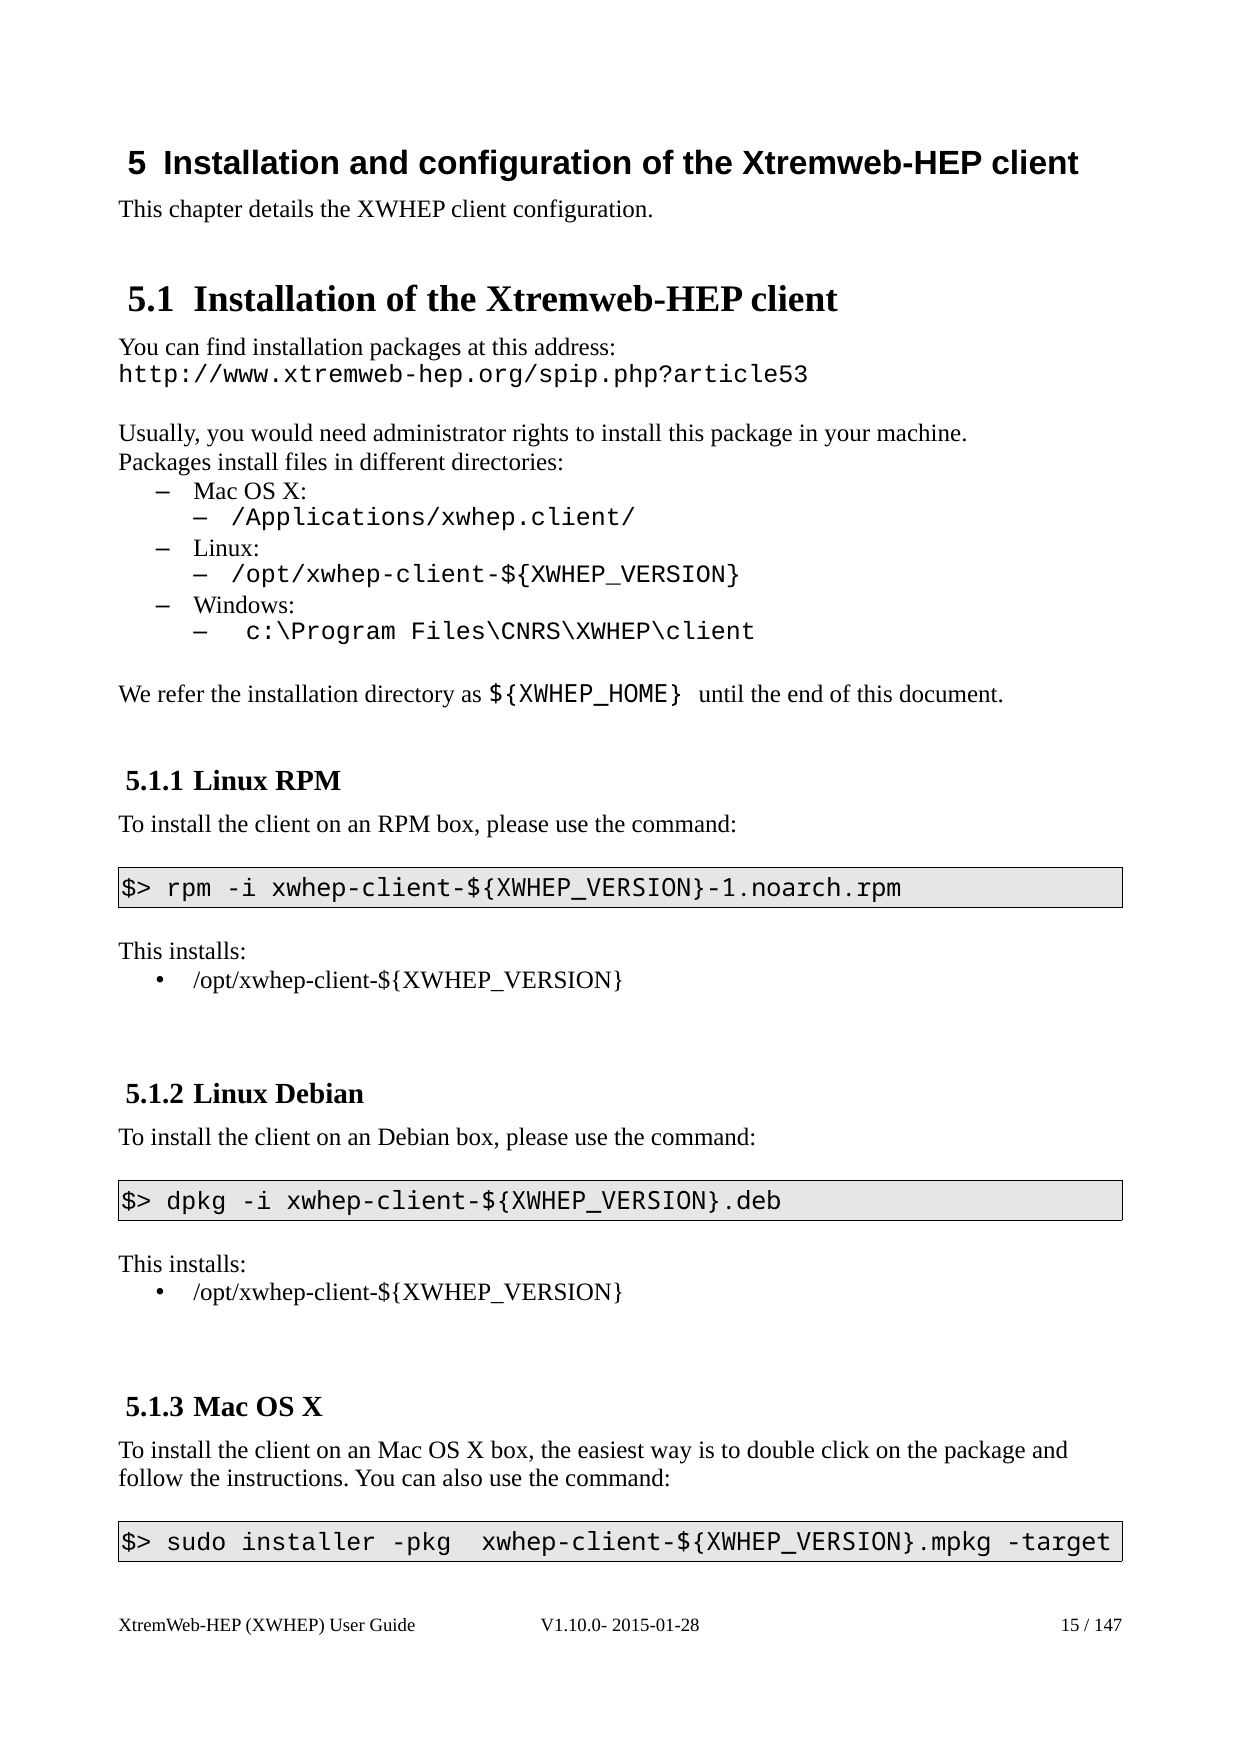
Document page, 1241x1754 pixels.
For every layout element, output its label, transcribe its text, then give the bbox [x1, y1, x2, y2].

text $> dpkg -i xwhep-client-${XWHEP_VERSION}.deb [119, 1181, 1122, 1220]
list Mac OS X: [156, 476, 1122, 504]
list /opt/xwhep-client-${XWHEP_VERSION} [193, 562, 1122, 590]
text http://www.xtremweb-hep.org/spip.php?article53 [118, 361, 1122, 389]
text This chapter details the XWHEP client configuration. [118, 194, 1122, 223]
text $> rpm -i xwhep-client-${XWHEP_VERSION}-1.noarch.rpm [119, 868, 1122, 907]
list Windows: [156, 590, 1122, 619]
list /opt/xwhep-client-${XWHEP_VERSION} [156, 965, 1122, 994]
list /Applications/xwhep.client/ [193, 504, 1122, 533]
list Linux: [156, 533, 1122, 562]
text To install the client on an Mac OS X box, the easiest way is to double click on the package and follow the instructions. You can also use the command: [118, 1435, 1122, 1492]
list /opt/xwhep-client-${XWHEP_VERSION} [156, 1277, 1122, 1306]
text You can find installation packages at this address: [118, 332, 1122, 361]
text To install the client on an Debian box, please use the command: [118, 1122, 1122, 1151]
text We refer the installation directory as ${XWHEP_HOME} until the end of this document. [118, 676, 1122, 710]
text To install the client on an RPM box, please use the command: [118, 809, 1122, 838]
text $> sudo installer -pkg xwhep-client-${XWHEP_VERSION}.mpkg -target [119, 1522, 1122, 1561]
subtitle Installation and configuration of the Xtremweb-HEP client [118, 143, 1122, 182]
subtitle Mac OS X [118, 1389, 1122, 1422]
text This installs: [118, 936, 1122, 965]
text This installs: [118, 1249, 1122, 1277]
subtitle Linux RPM [118, 763, 1122, 797]
subtitle Linux Debian [118, 1076, 1122, 1110]
list c:\Program Files\CNRS\XWHEP\client [193, 619, 1122, 647]
text Usually, you would need administrator rights to install this package in your machine. [118, 418, 1122, 447]
text Packages install files in different directories: [118, 447, 1122, 476]
subtitle Installation of the Xtremweb-HEP client [118, 277, 1122, 320]
